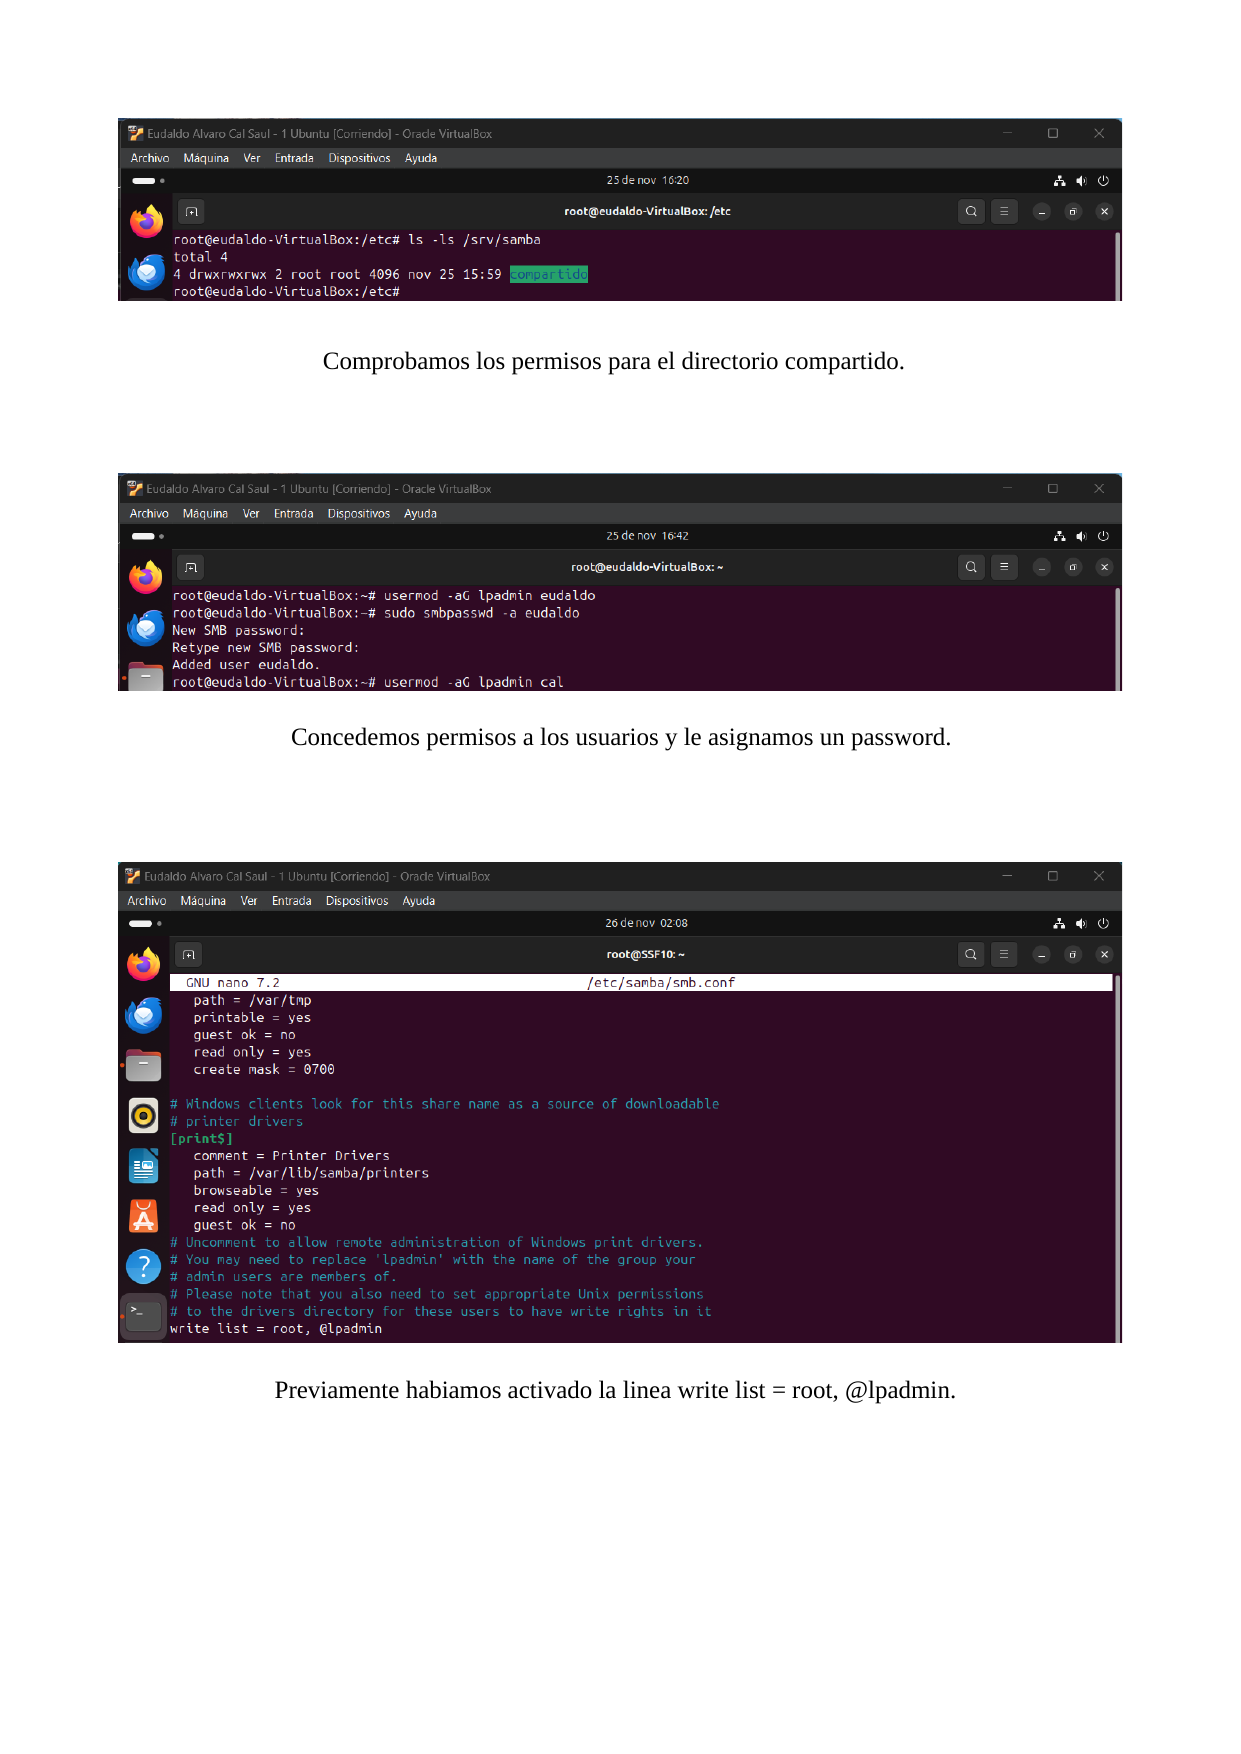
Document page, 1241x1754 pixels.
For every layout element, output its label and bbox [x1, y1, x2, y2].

picture [118, 118, 1123, 301]
picture [118, 473, 1123, 691]
picture [118, 862, 1123, 1343]
